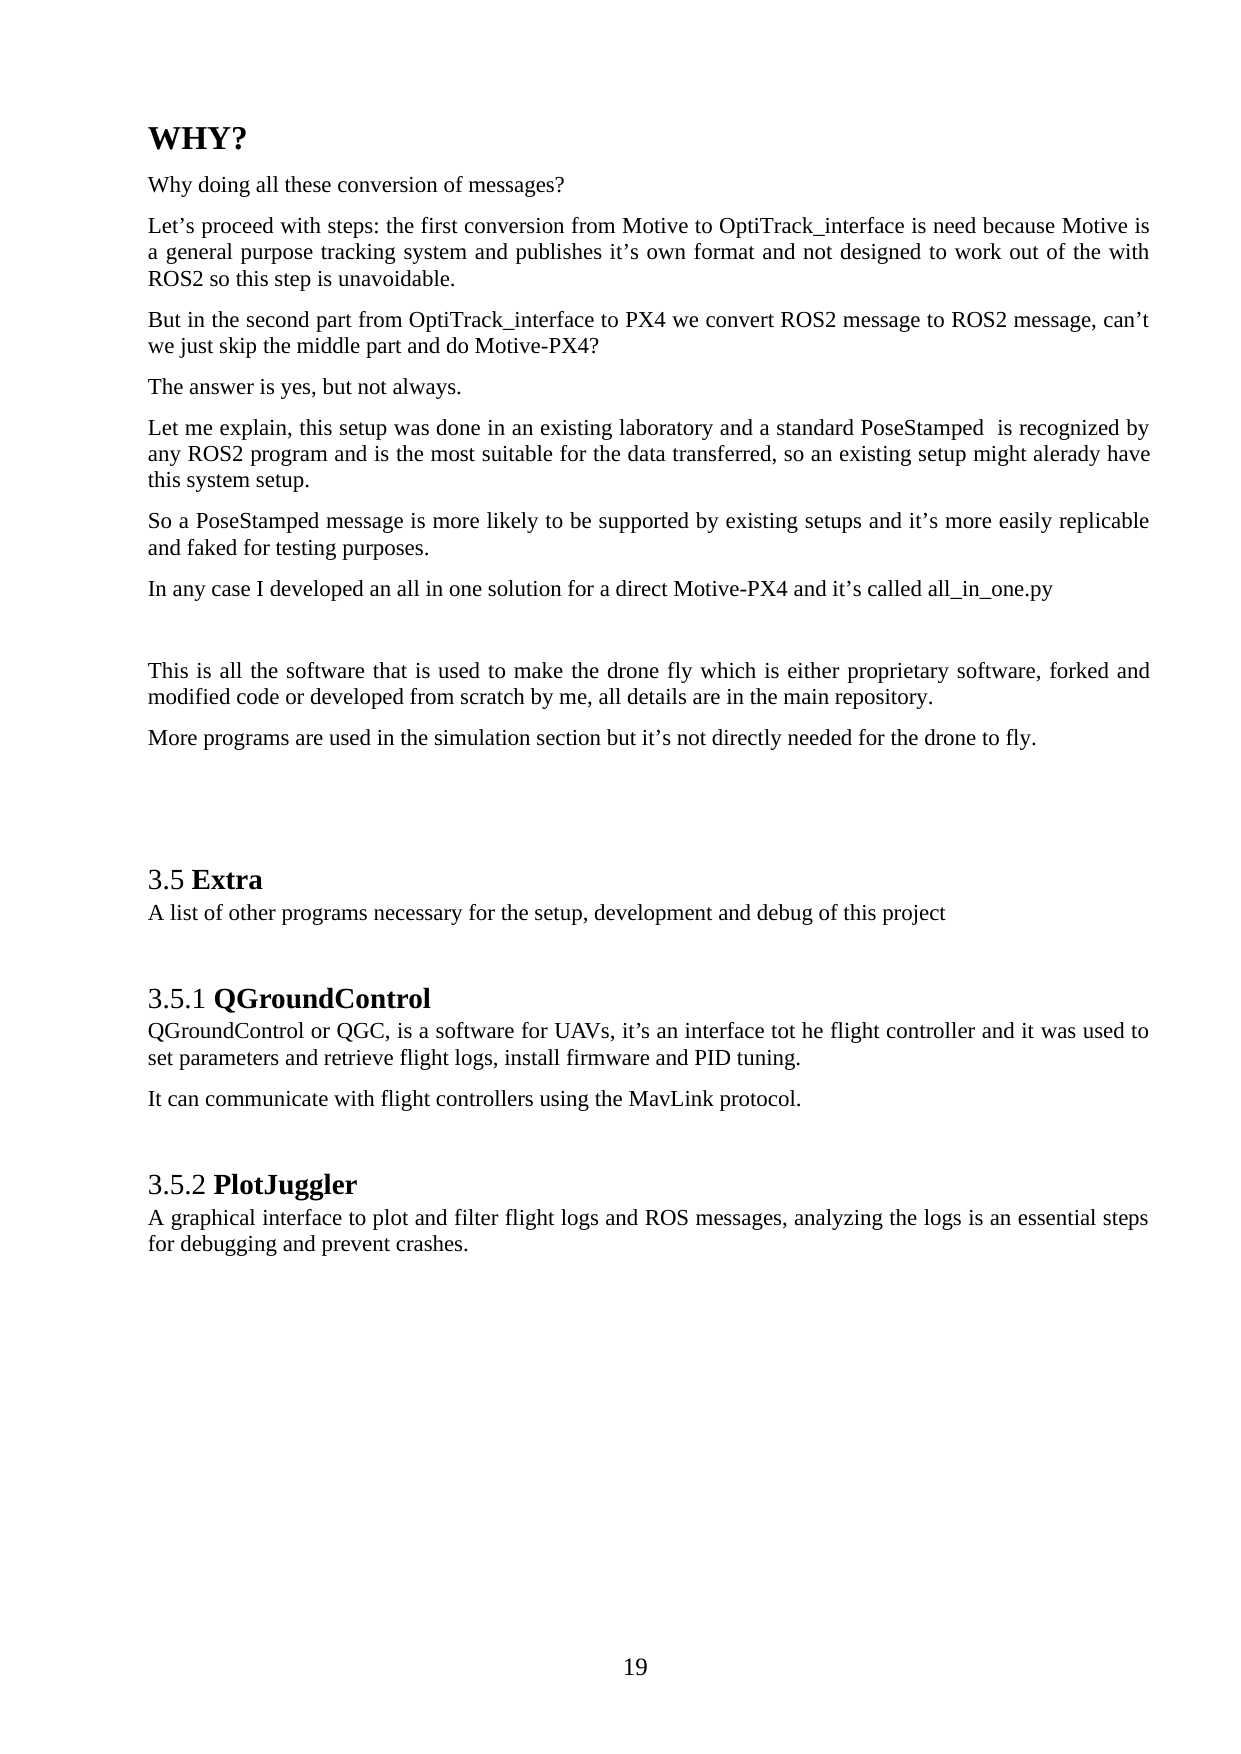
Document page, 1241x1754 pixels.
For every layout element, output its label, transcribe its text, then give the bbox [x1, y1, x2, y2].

subtitle 3.5.1 QGroundControl [148, 981, 1152, 1014]
subtitle 3.5 Extra [148, 862, 1152, 896]
list But in the second part from OptiTrack_interface to PX4 we convert ROS2 message to ROS2 message, can’t we just skip the middle part and do Motive-PX4? [91, 306, 1152, 358]
list It can communicate with flight controllers using the MavLink protocol. [148, 1085, 1152, 1111]
list Let me explain, this setup was done in an existing laboratory and a standard PoseStamped is recognized by any ROS2 program and is the most suitable for the data transferred, so an existing setup might alerady have this system setup. [91, 414, 1152, 493]
list Let’s proceed with steps: the first conversion from Motive to OptiTrack_interface is need because Motive is a general purpose tracking system and publishes it’s own format and not designed to work out of the with ROS2 so this step is unavoidable. [91, 212, 1152, 291]
list WHY? [91, 118, 1152, 156]
list A list of other programs necessary for the setup, development and debug of this project [91, 899, 1152, 925]
list A graphical interface to plot and filter flight logs and ROS messages, analyzing the logs is an essential steps for debugging and prevent crashes. [148, 1204, 1152, 1256]
list This is all the software that is used to make the drone fly which is either proprietary software, forked and modified code or developed from scratch by me, all details are in the main repository. [91, 657, 1152, 709]
list More programs are used in the simulation section but it’s not directly needed for the drone to fly. [91, 724, 1152, 750]
list The answer is yes, but not always. [91, 373, 1152, 399]
list QGroundControl or QGC, is a software for UAVs, it’s an interface tot he flight controller and it was used to set parameters and retrieve flight logs, install firmware and PID tuning. [148, 1018, 1152, 1070]
list Why doing all these conversion of messages? [91, 171, 1152, 197]
list So a PoseStamped message is more likely to be supported by existing setups and it’s more easily replicable and faked for testing purposes. [91, 507, 1152, 560]
subtitle 3.5.2 PlotJuggler [148, 1167, 1152, 1201]
list In any case I developed an all in one solution for a direct Motive-PX4 and it’s called all_in_one.py [91, 575, 1152, 601]
